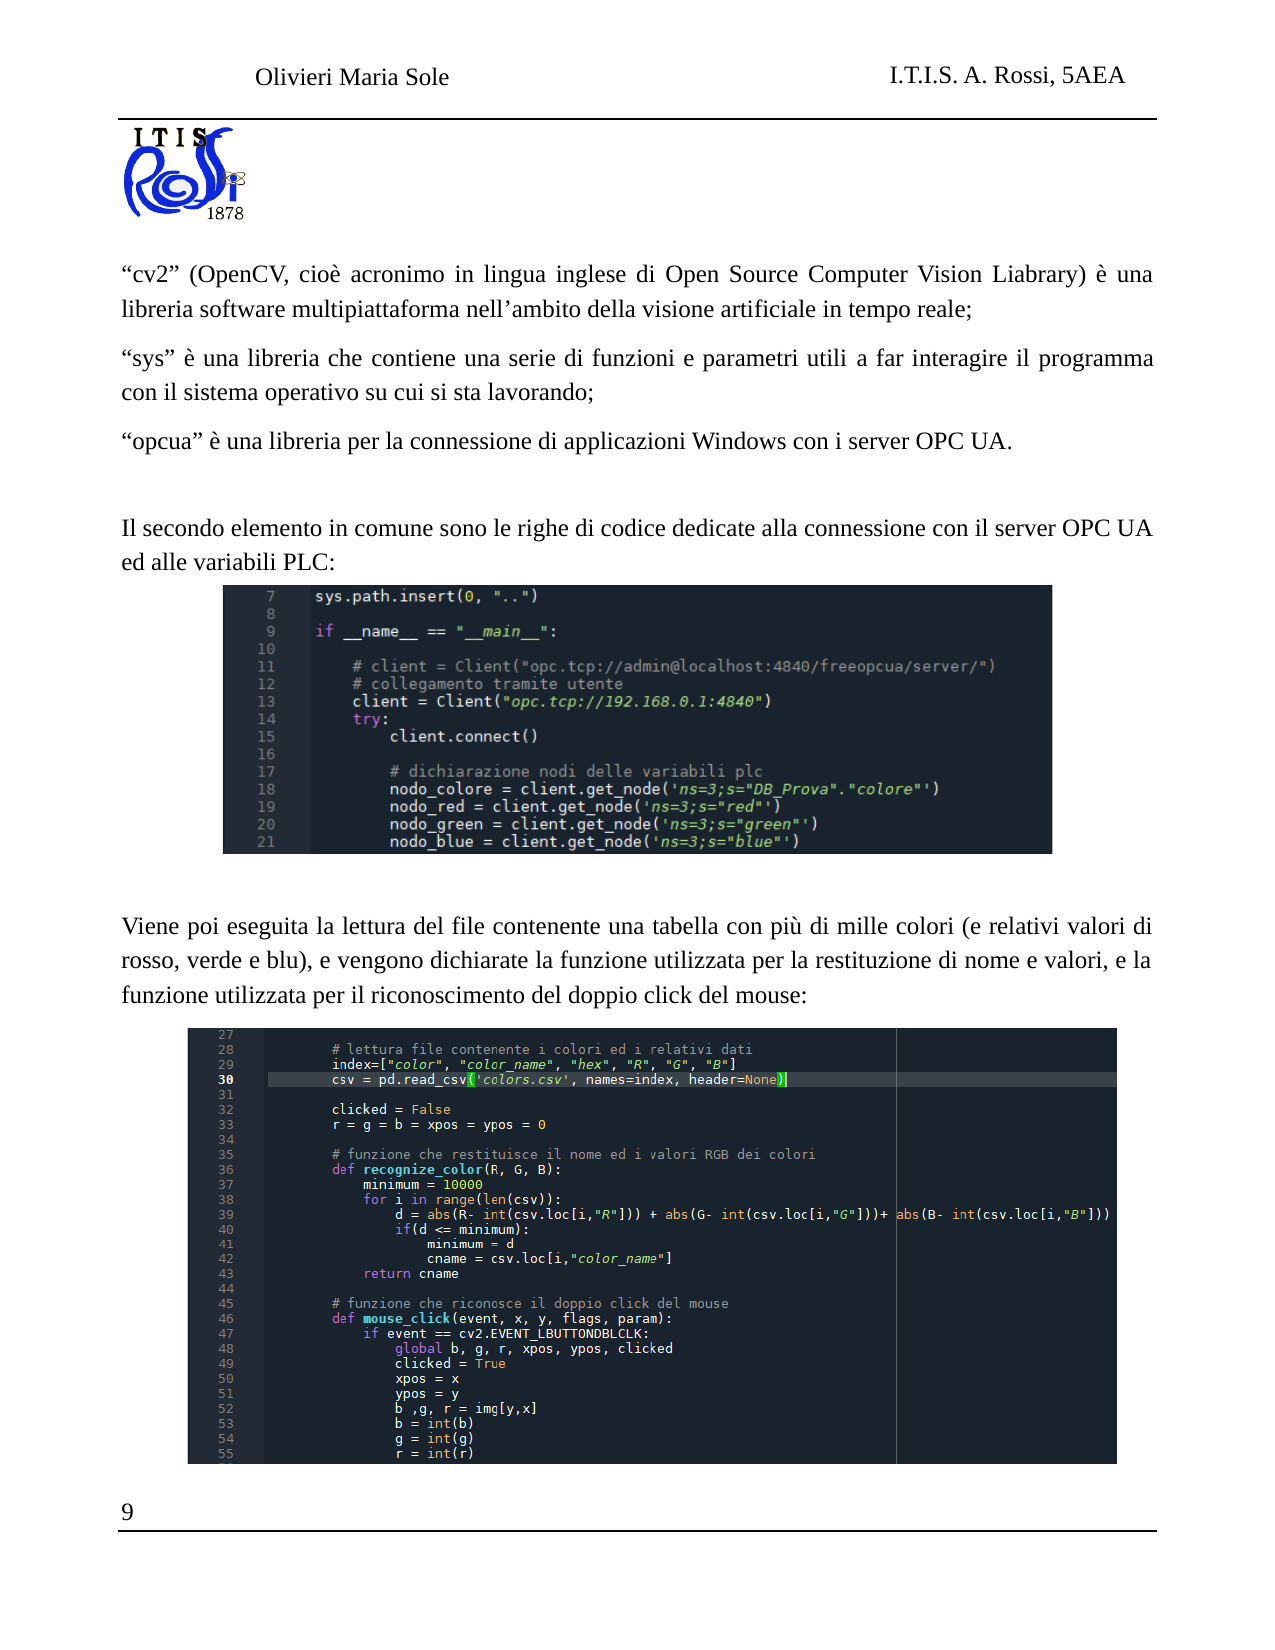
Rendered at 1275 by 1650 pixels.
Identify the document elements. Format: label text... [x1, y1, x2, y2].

text “sys” è una libreria che contiene una serie di funzioni e parametri utili a far interagire il programma con il sistema operativo su cui si sta lavorando; [121, 343, 1154, 406]
text “opcua” è una libreria per la connessione di applicazioni Windows con i server OPC UA. [121, 426, 1154, 455]
picture [222, 585, 1053, 854]
picture [187, 1028, 1117, 1464]
text “cv2” (OpenCV, cioè acronimo in lingua inglese di Open Source Computer Vision Liabrary) è una libreria software multipiattaforma nell’ambito della visione artificiale in tempo reale; [121, 259, 1154, 322]
picture [121, 123, 249, 225]
text Il secondo elemento in comune sono le righe di codice dedicate alla connessione con il server OPC UA ed alle variabili PLC: [121, 513, 1154, 576]
text Viene poi eseguita la lettura del file contenente una tabella con più di mille colori (e relativi valori di rosso, verde e blu), e vengono dichiarate la funzione utilizzata per la restituzione di nome e valori, e la funzione utilizzata per il riconoscimento del doppio click del mouse: [121, 911, 1154, 1009]
